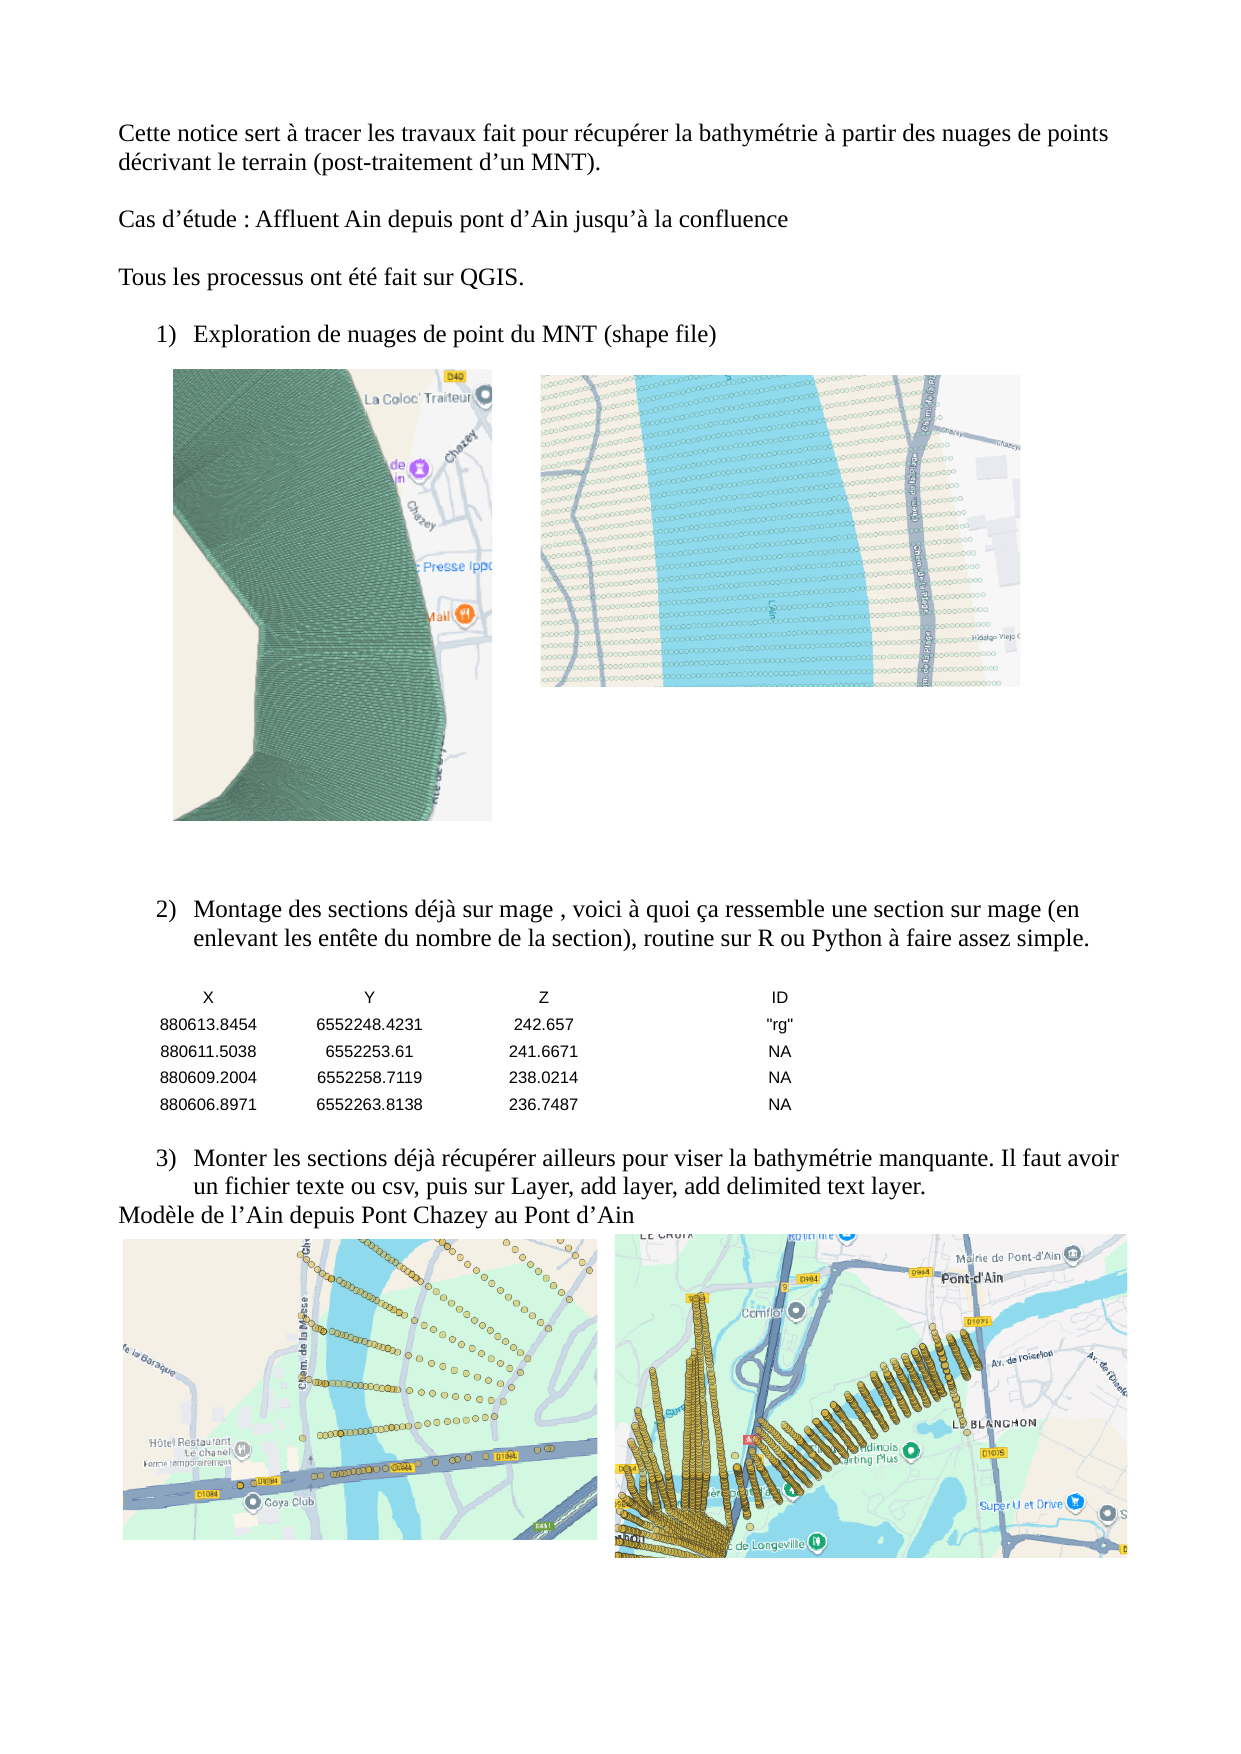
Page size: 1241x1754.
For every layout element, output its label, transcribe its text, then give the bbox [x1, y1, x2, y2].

list Montage des sections déjà sur mage , voici à quoi ça ressemble une section sur mage (en enlevant les entête du nombre de la section), routine sur R ou Python à faire assez simple. [156, 894, 1122, 952]
table_cell 880613.8454 [115, 1007, 301, 1034]
table_cell 242.657 [438, 1007, 649, 1034]
picture [122, 1239, 598, 1540]
table_cell 880606.8971 [115, 1087, 301, 1114]
table_cell 880609.2004 [115, 1061, 301, 1087]
table_cell 6552263.8138 [301, 1087, 437, 1114]
list Exploration de nuages de point du MNT (shape file) [156, 319, 1122, 348]
table_cell 241.6671 [438, 1034, 649, 1061]
text Cas d’étude : Affluent Ain depuis pont d’Ain jusqu’à la confluence [118, 204, 1122, 233]
table_cell 6552253.61 [301, 1034, 437, 1061]
text Modèle de l’Ain depuis Pont Chazey au Pont d’Ain [118, 1200, 1122, 1229]
table_cell 238.0214 [438, 1061, 649, 1087]
table_header ID [650, 981, 910, 1007]
picture [173, 369, 493, 821]
table_cell NA [650, 1061, 910, 1087]
table_cell 6552258.7119 [301, 1061, 437, 1087]
table_header Y [301, 981, 437, 1007]
table_cell 236.7487 [438, 1087, 649, 1114]
table_cell NA [650, 1034, 910, 1061]
table_cell 880611.5038 [115, 1034, 301, 1061]
list Monter les sections déjà récupérer ailleurs pour viser la bathymétrie manquante. Il faut avoir un fichier texte ou csv, puis sur Layer, add layer, add delimited text layer. [156, 1143, 1122, 1200]
picture [614, 1234, 1128, 1558]
text Cette notice sert à tracer les travaux fait pour récupérer la bathymétrie à partir des nuages de points décrivant le terrain (post-traitement d’un MNT). [118, 118, 1122, 176]
table_header X [115, 981, 301, 1007]
text Tous les processus ont été fait sur QGIS. [118, 262, 1122, 291]
picture [540, 375, 1021, 687]
table_header Z [438, 981, 649, 1007]
table_cell NA [650, 1087, 910, 1114]
table_cell "rg" [650, 1007, 910, 1034]
table_cell 6552248.4231 [301, 1007, 437, 1034]
